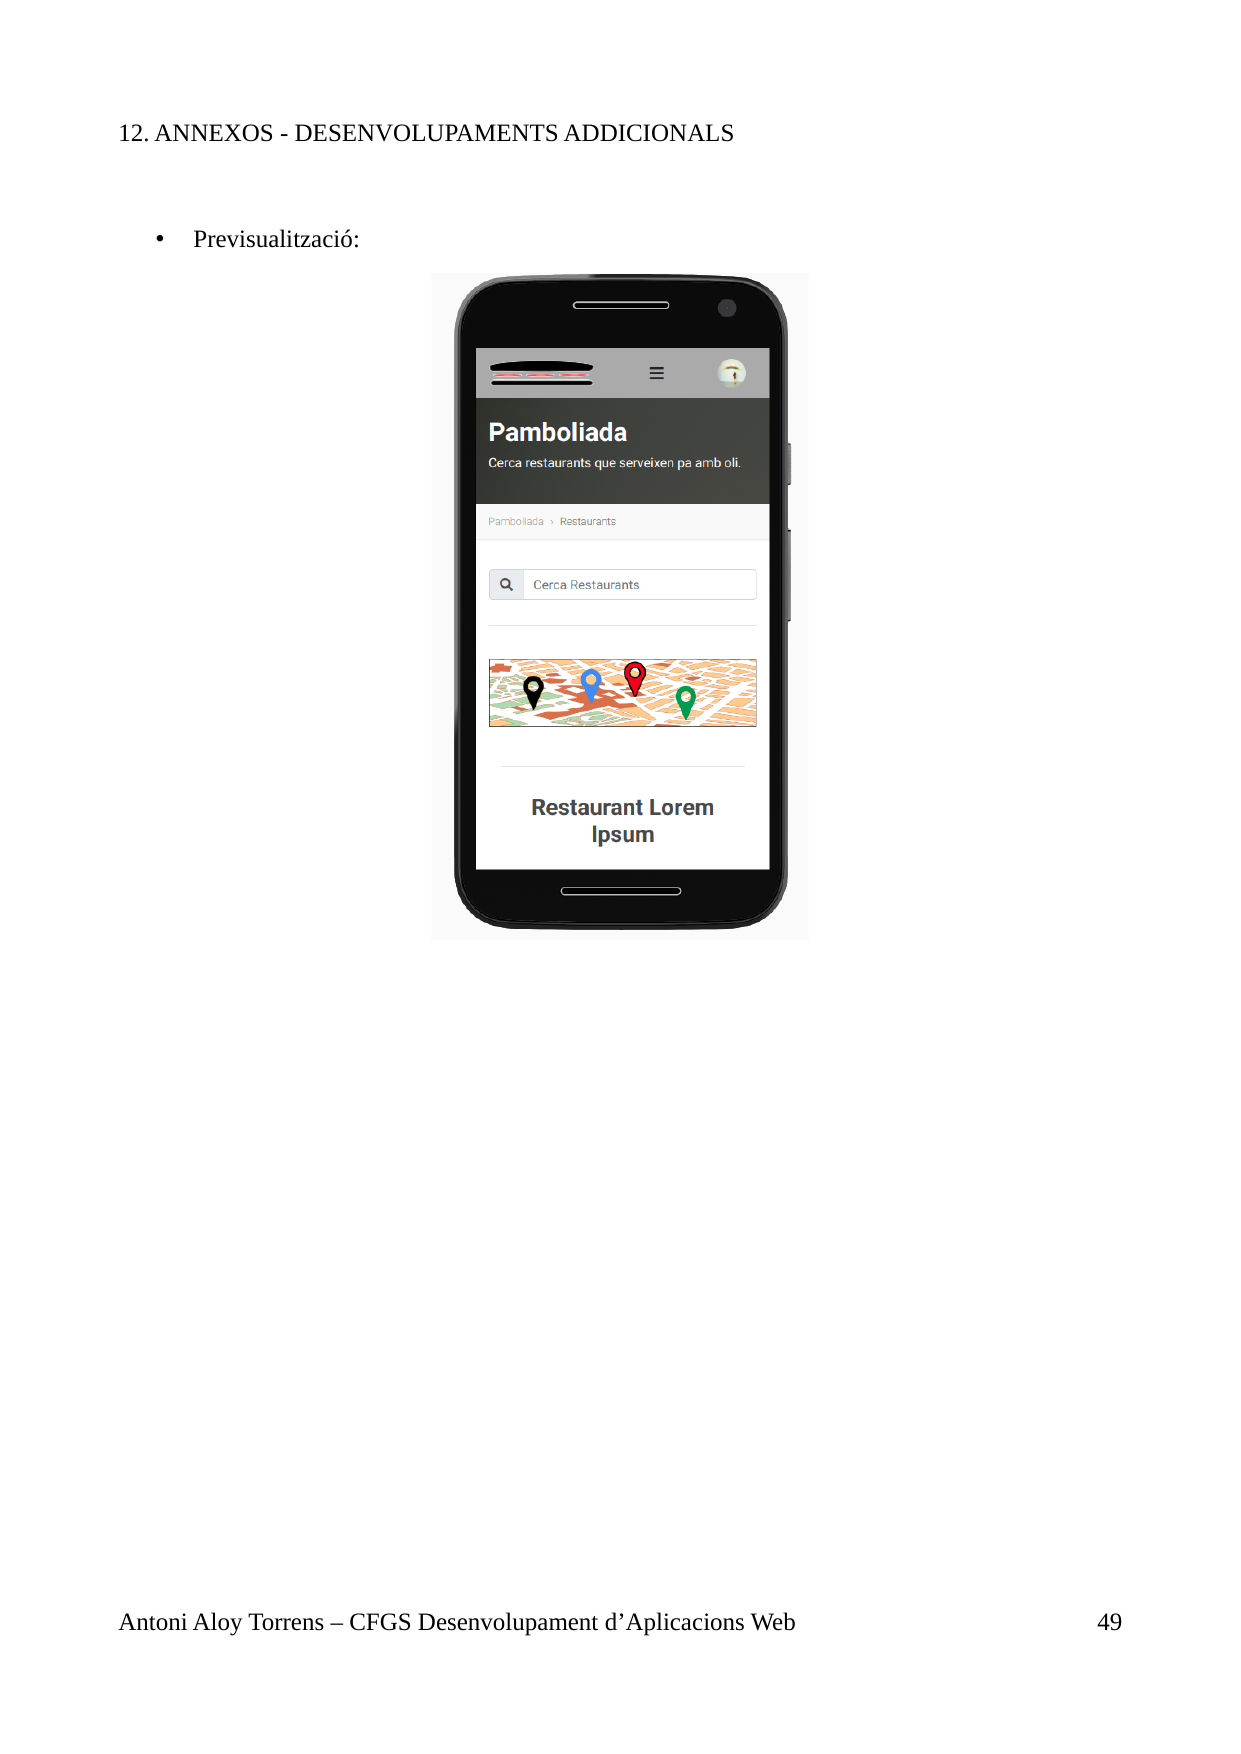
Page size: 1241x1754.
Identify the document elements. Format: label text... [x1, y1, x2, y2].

picture [431, 273, 809, 940]
list Previsualització: [156, 224, 1122, 253]
